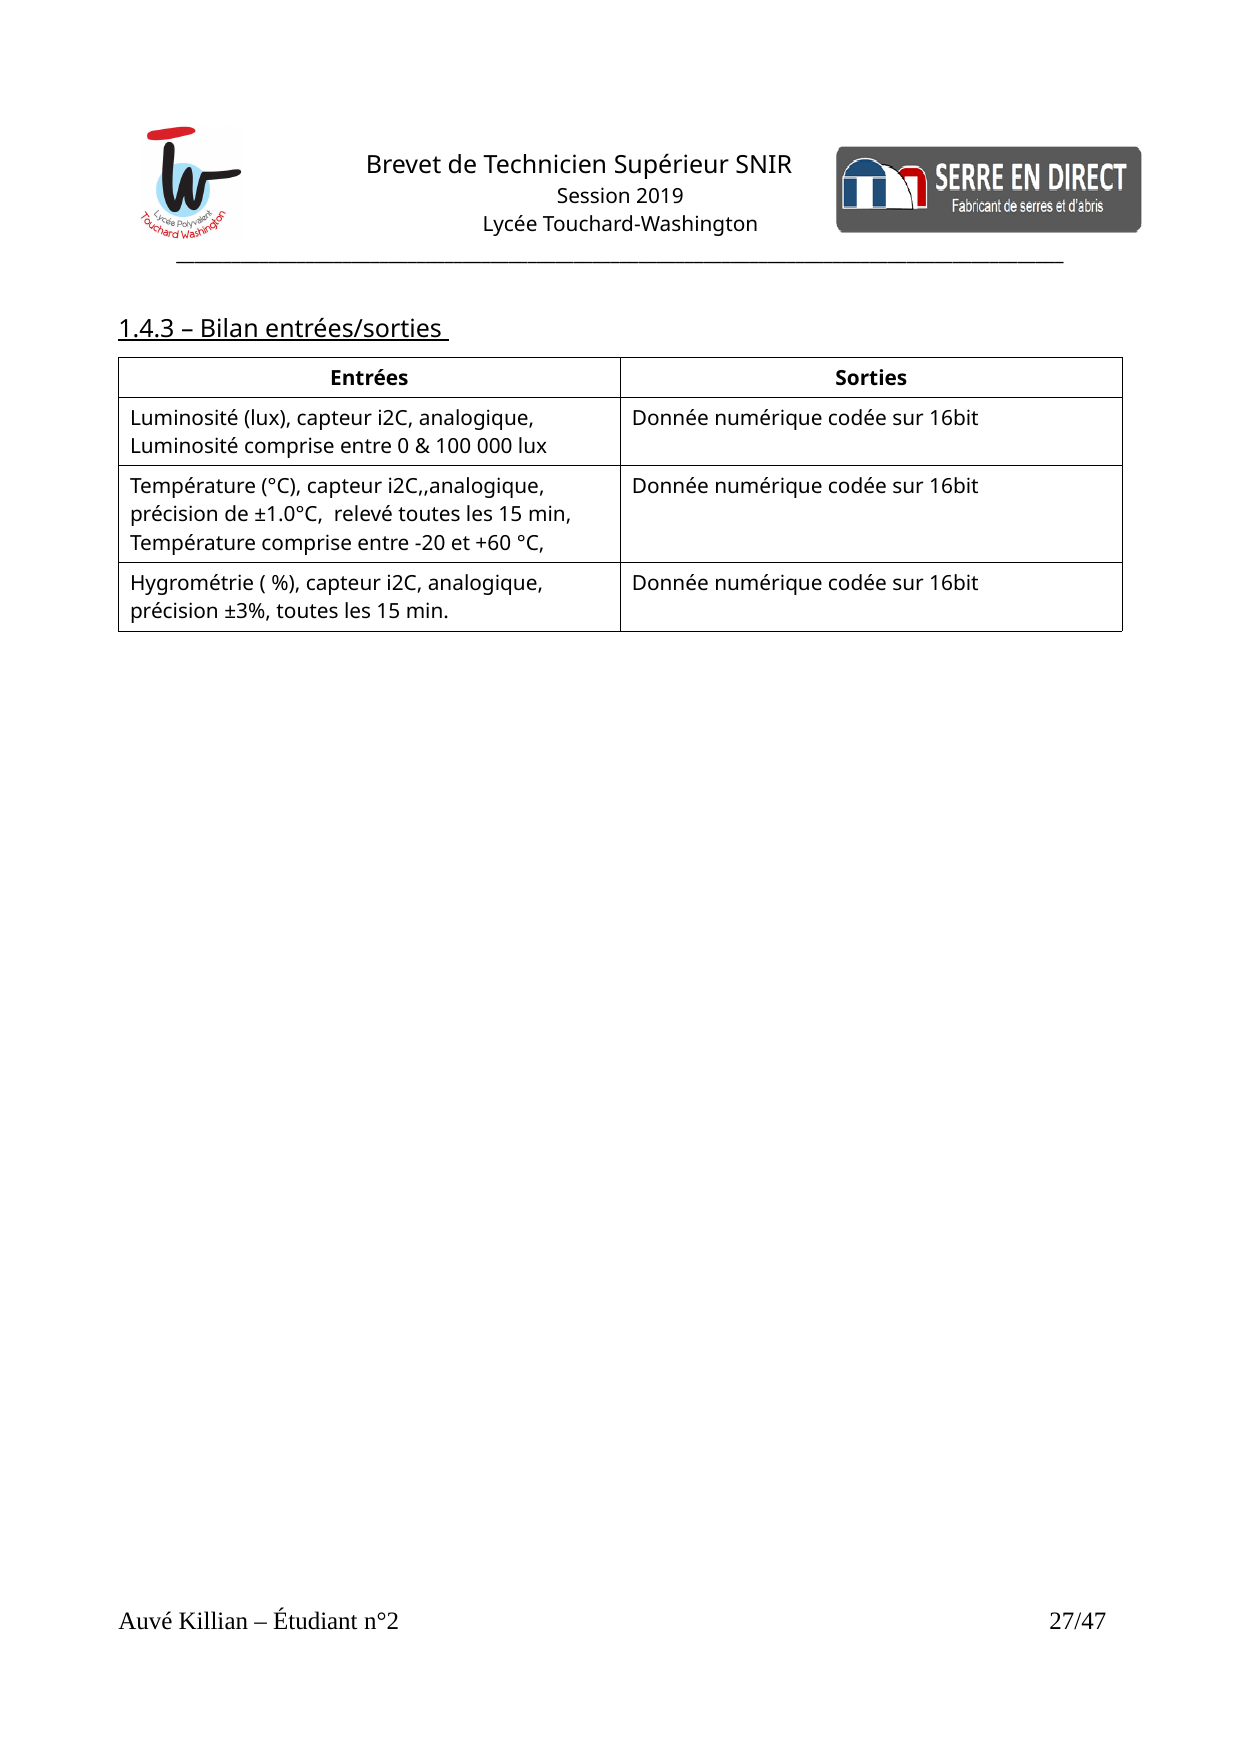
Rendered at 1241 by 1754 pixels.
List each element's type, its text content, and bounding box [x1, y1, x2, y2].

table_header Sorties [621, 358, 1122, 397]
table_cell Donnée numérique codée sur 16bit [621, 398, 1122, 465]
table_cell Donnée numérique codée sur 16bit [621, 563, 1122, 631]
table_cell Luminosité (lux), capteur i2C, analogique, Luminosité comprise entre 0 & 100 000 lux [119, 398, 620, 465]
table_cell Hygrométrie ( %), capteur i2C, analogique, précision ±3%, toutes les 15 min. [119, 563, 620, 631]
picture [138, 123, 243, 241]
table_header Entrées [119, 358, 620, 397]
table_cell Donnée numérique codée sur 16bit [621, 466, 1122, 562]
picture [831, 144, 1145, 237]
subtitle 1.4.3 – Bilan entrées/sorties [118, 310, 1122, 344]
table_cell Température (°C), capteur i2C,,analogique, précision de ±1.0°C, relevé toutes les 15 min, Température comprise entre -20 et +60 °C, [119, 466, 620, 562]
